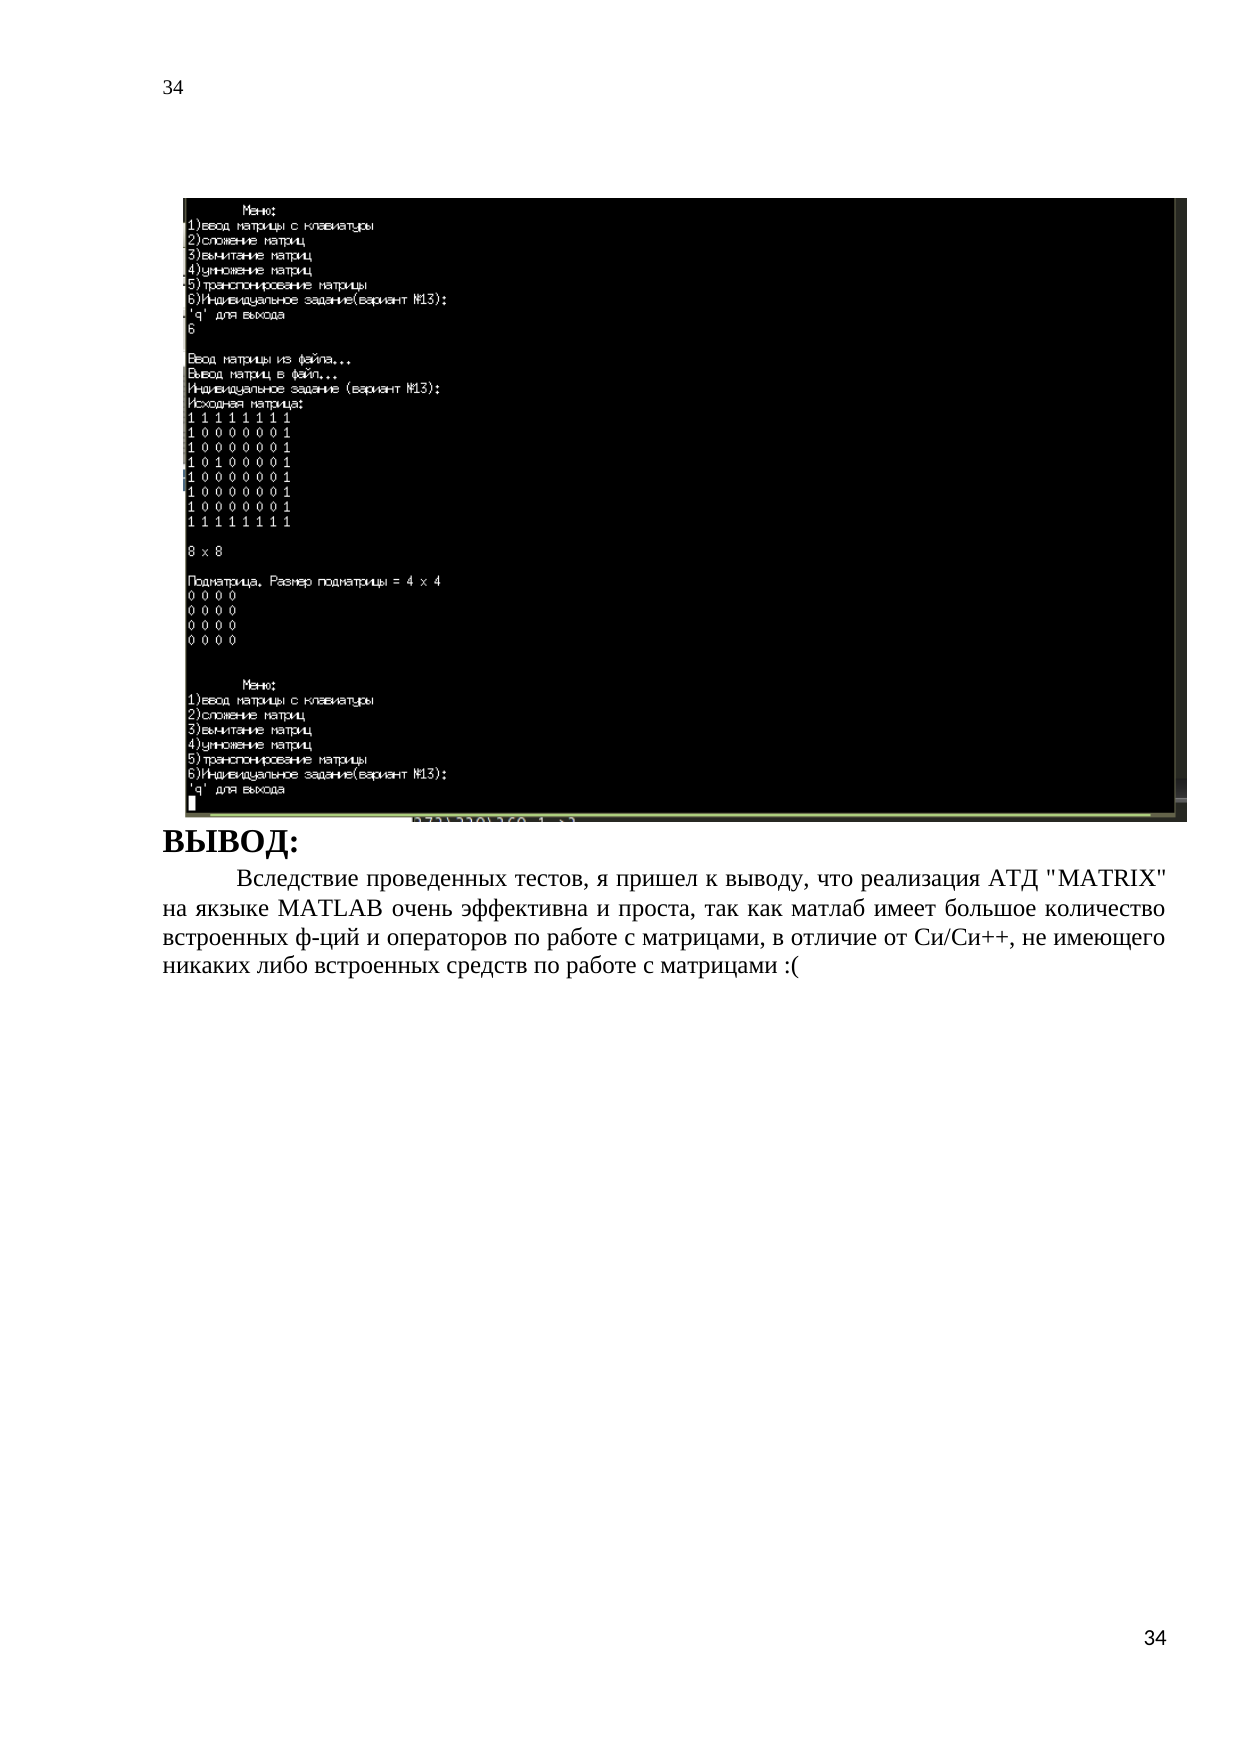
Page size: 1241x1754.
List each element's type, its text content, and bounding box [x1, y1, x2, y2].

text Вследствие проведенных тестов, я пришел к выводу, что реализация АТД "MATRIX" на якзыке MATLAB очень эффективна и проста, так как матлаб имеет большое количество встроенных ф-ций и операторов по работе с матрицами, в отличие от Си/Си++, не имеющего никаких либо встроенных средств по работе с матрицами :( [162, 859, 1166, 979]
picture [183, 198, 1187, 822]
text ВЫВОД: [162, 178, 1166, 859]
